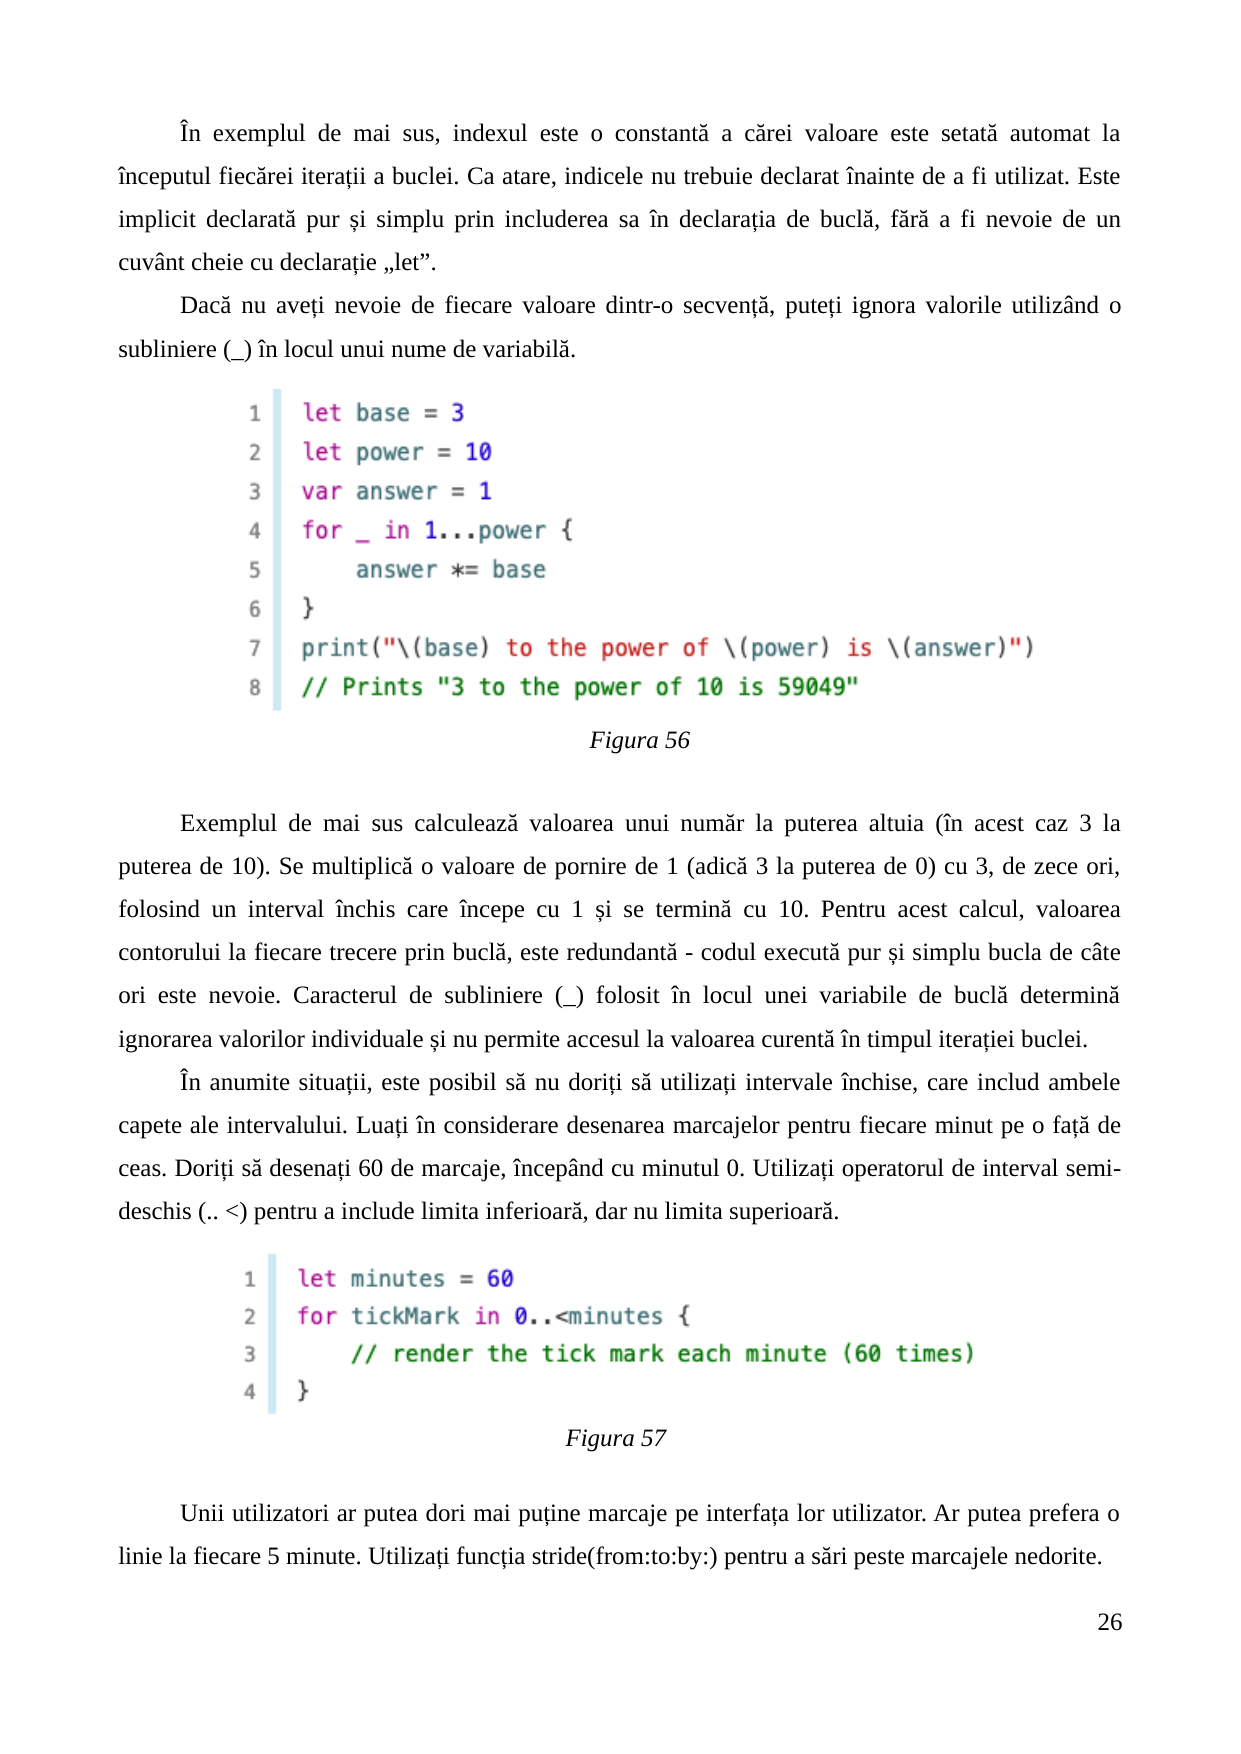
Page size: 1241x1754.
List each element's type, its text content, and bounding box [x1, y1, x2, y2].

picture [236, 1252, 995, 1419]
text Exemplul de mai sus calculează valoarea unui număr la puterea altuia (în acest caz 3 la puterea de 10). Se multiplică o valoare de pornire de 1 (adică 3 la puterea de 0) cu 3, de zece ori, folosind un interval închis care începe cu 1 și se termină cu 10. Pentru acest calcul, valoarea contorului la fiecare trecere prin buclă, este redundantă - codul execută pur și simplu bucla de câte ori este nevoie. Caracterul de subliniere (_) folosit în locul unei variabile de buclă determină ignorarea valorilor individuale și nu permite accesul la valoarea curentă în timpul iterației buclei. [118, 808, 1122, 1052]
text Figura 57 [236, 1419, 995, 1452]
picture [233, 389, 1047, 721]
text În exemplul de mai sus, indexul este o constantă a cărei valoare este setată automat la începutul fiecărei iterații a buclei. Ca atare, indicele nu trebuie declarat înainte de a fi utilizat. Este implicit declarată pur și simplu prin includerea sa în declarația de buclă, fără a fi nevoie de un cuvânt cheie cu declarație „let”. [118, 118, 1122, 276]
text În anumite situații, este posibil să nu doriți să utilizați intervale închise, care includ ambele capete ale intervalului. Luați în considerare desenarea marcajelor pentru fiecare minut pe o față de ceas. Doriți să desenați 60 de marcaje, începând cu minutul 0. Utilizați operatorul de interval semi-deschis (.. <) pentru a include limita inferioară, dar nu limita superioară. [118, 1067, 1122, 1225]
text Figura 56 [233, 721, 1046, 754]
text Unii utilizatori ar putea dori mai puține marcaje pe interfața lor utilizator. Ar putea prefera o linie la fiecare 5 minute. Utilizați funcția stride(from:to:by:) pentru a sări peste marcajele nedorite. [118, 1498, 1122, 1570]
text Dacă nu aveți nevoie de fiecare valoare dintr-o secvență, puteți ignora valorile utilizând o subliniere (_) în locul unui nume de variabilă. [118, 291, 1122, 362]
